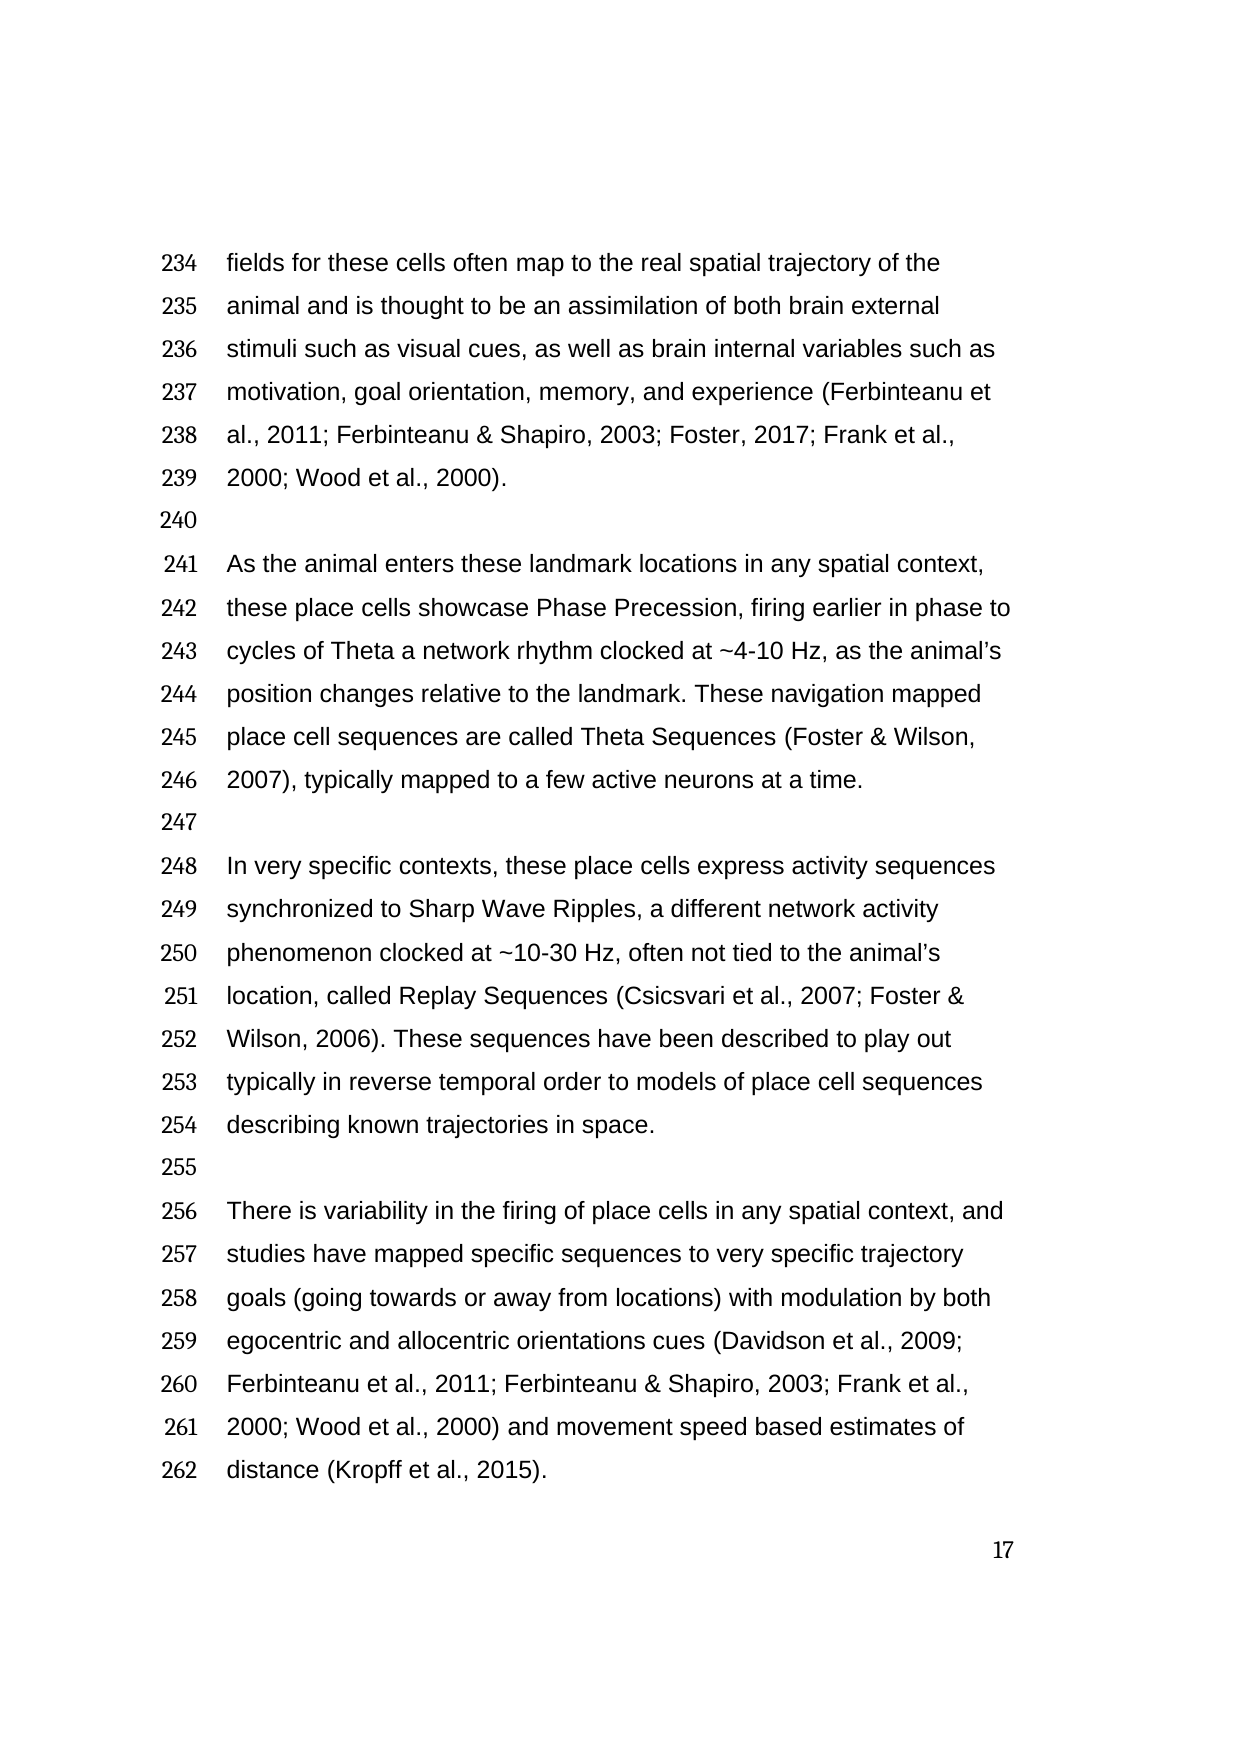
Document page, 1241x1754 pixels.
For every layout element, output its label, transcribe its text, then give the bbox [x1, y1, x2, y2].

text As the animal enters these landmark locations in any spatial context, these place cells showcase Phase Precession, firing earlier in phase to cycles of Theta a network rhythm clocked at ~4-10 Hz, as the animal’s position changes relative to the landmark. These navigation mapped place cell sequences are called Theta Sequences (Foster & Wilson, 2007)⁠, typically mapped to a few active neurons at a time. [226, 549, 1014, 794]
text In very specific contexts, these place cells express activity sequences synchronized to Sharp Wave Ripples, a different network activity phenomenon clocked at ~10-30 Hz, often not tied to the animal’s location, called Replay Sequences (Csicsvari et al., 2007; Foster & Wilson, 2006)⁠. These sequences have been described to play out typically in reverse temporal order to models of place cell sequences describing known trajectories in space. [226, 851, 1014, 1139]
text There is variability in the firing of place cells in any spatial context, and studies have mapped specific sequences to very specific trajectory goals (going towards or away from locations) with modulation by both egocentric and allocentric orientations cues (Davidson et al., 2009; Ferbinteanu et al., 2011; Ferbinteanu & Shapiro, 2003; Frank et al., 2000; Wood et al., 2000)⁠ and movement speed based estimates of distance (Kropff et al., 2015)⁠. [226, 1196, 1014, 1484]
text fields for these cells often map to the real spatial trajectory of the animal and is thought to be an assimilation of both brain external stimuli such as visual cues, as well as brain internal variables such as motivation, goal orientation, memory, and experience (Ferbinteanu et al., 2011; Ferbinteanu & Shapiro, 2003; Foster, 2017; Frank et al., 2000; Wood et al., 2000)⁠. [226, 248, 1014, 492]
